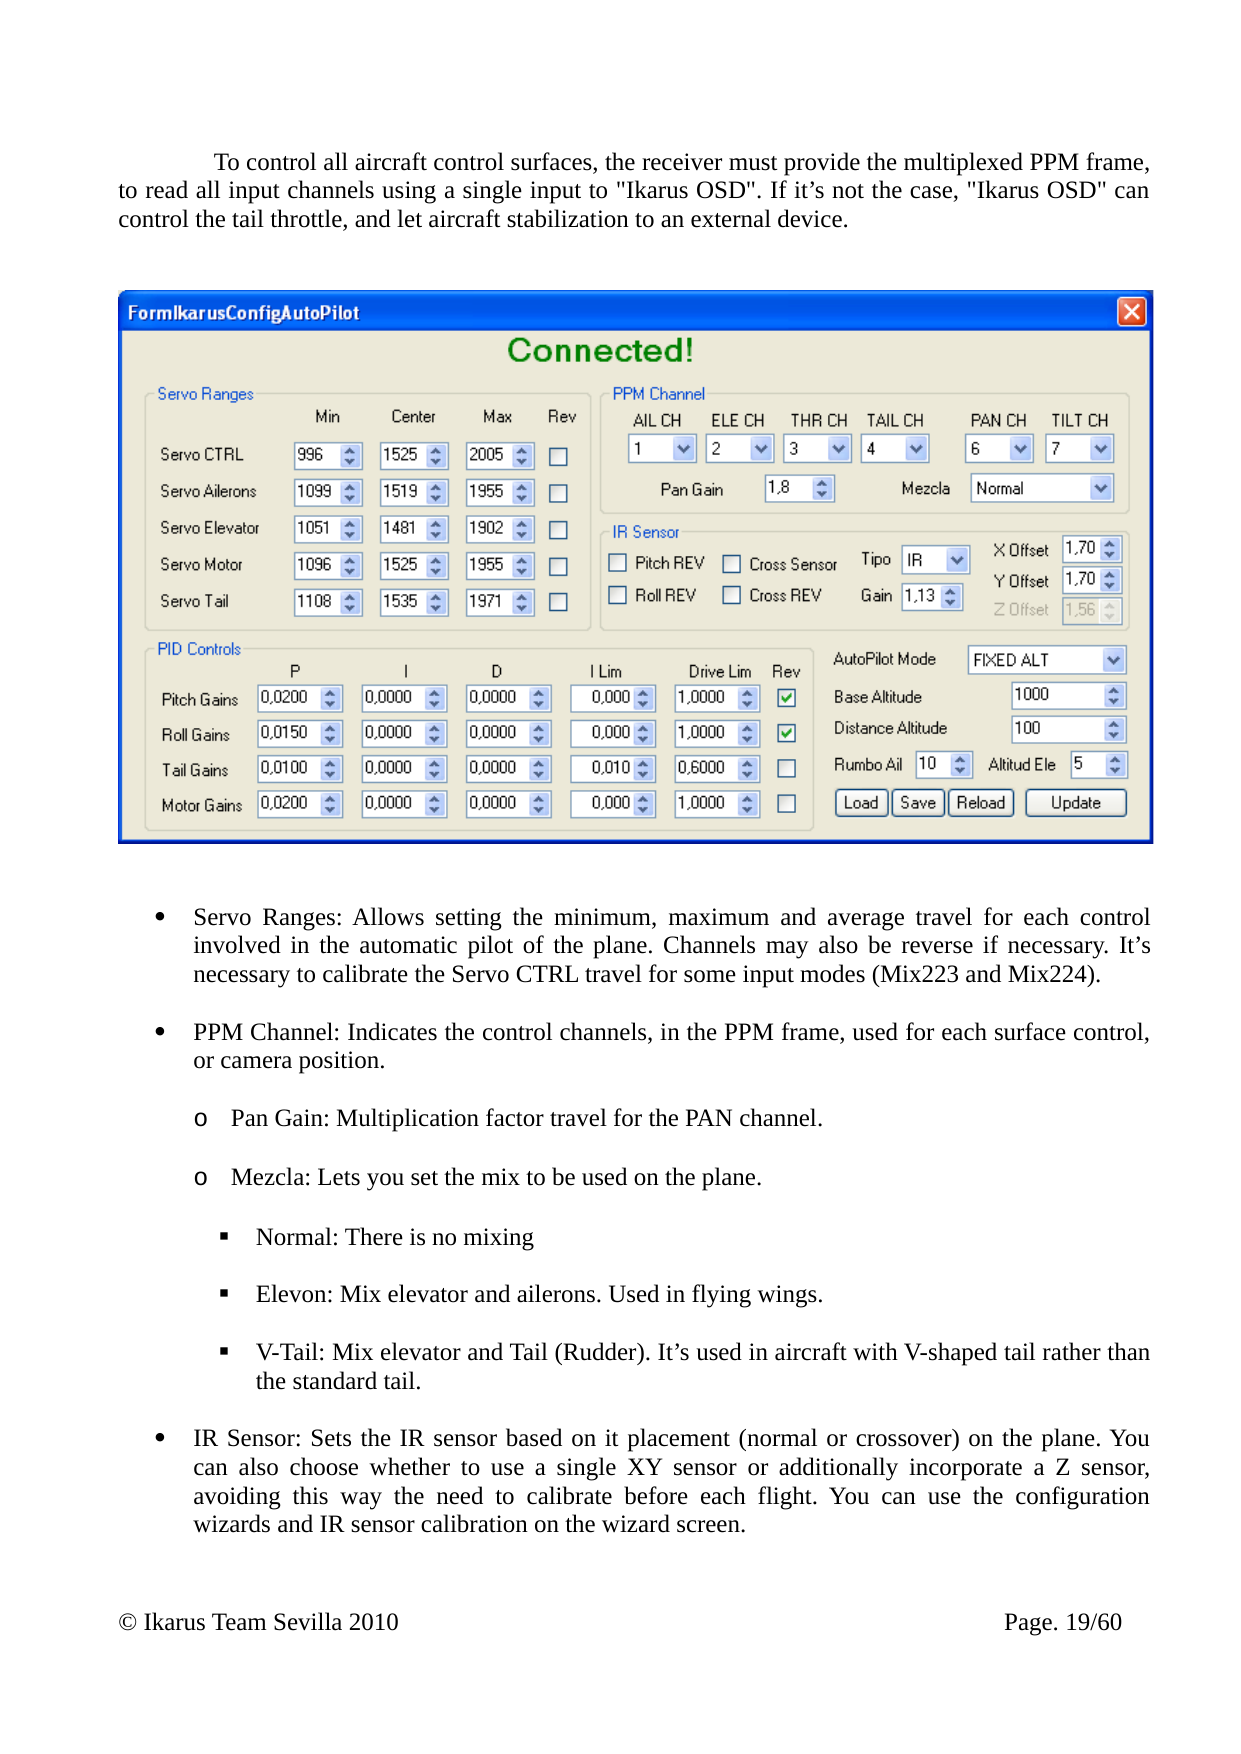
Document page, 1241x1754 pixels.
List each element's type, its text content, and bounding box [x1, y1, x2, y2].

list Servo Ranges: Allows setting the minimum, maximum and average travel for each control involved in the automatic pilot of the plane. Channels may also be reverse if necessary. It’s necessary to calibrate the Servo CTRL travel for some input modes (Mix223 and Mix224). [156, 902, 1152, 988]
picture [118, 290, 1154, 844]
list Pan Gain: Multiplication factor travel for the PAN channel. [193, 1103, 1152, 1134]
list IR Sensor: Sets the IR sensor based on it placement (normal or crossover) on the plane. You can also choose whether to use a single XY sensor or additionally incorporate a Z sensor, avoiding this way the need to calibrate before each flight. You can use the configuration wizards and IR sensor calibration on the wizard screen. [156, 1423, 1152, 1538]
list V-Tail: Mix elevator and Tail (Rudder). It’s used in aircraft with V-shaped tail rather than the standard tail. [218, 1337, 1152, 1394]
list PPM Channel: Indicates the control channels, in the PPM frame, used for each surface control, or camera position. [156, 1017, 1152, 1074]
list Normal: There is no mixing [218, 1222, 1152, 1251]
text To control all aircraft control surfaces, the receiver must provide the multiplexed PPM frame, to read all input channels using a single input to "Ikarus OSD". If it’s not the case, "Ikarus OSD" can control the tail throttle, and let aircraft stabilization to an external device. [118, 147, 1152, 233]
list Elevon: Mix elevator and ailerons. Used in flying wings. [218, 1279, 1152, 1308]
list Mezcla: Lets you set the mix to be used on the plane. [193, 1162, 1152, 1193]
